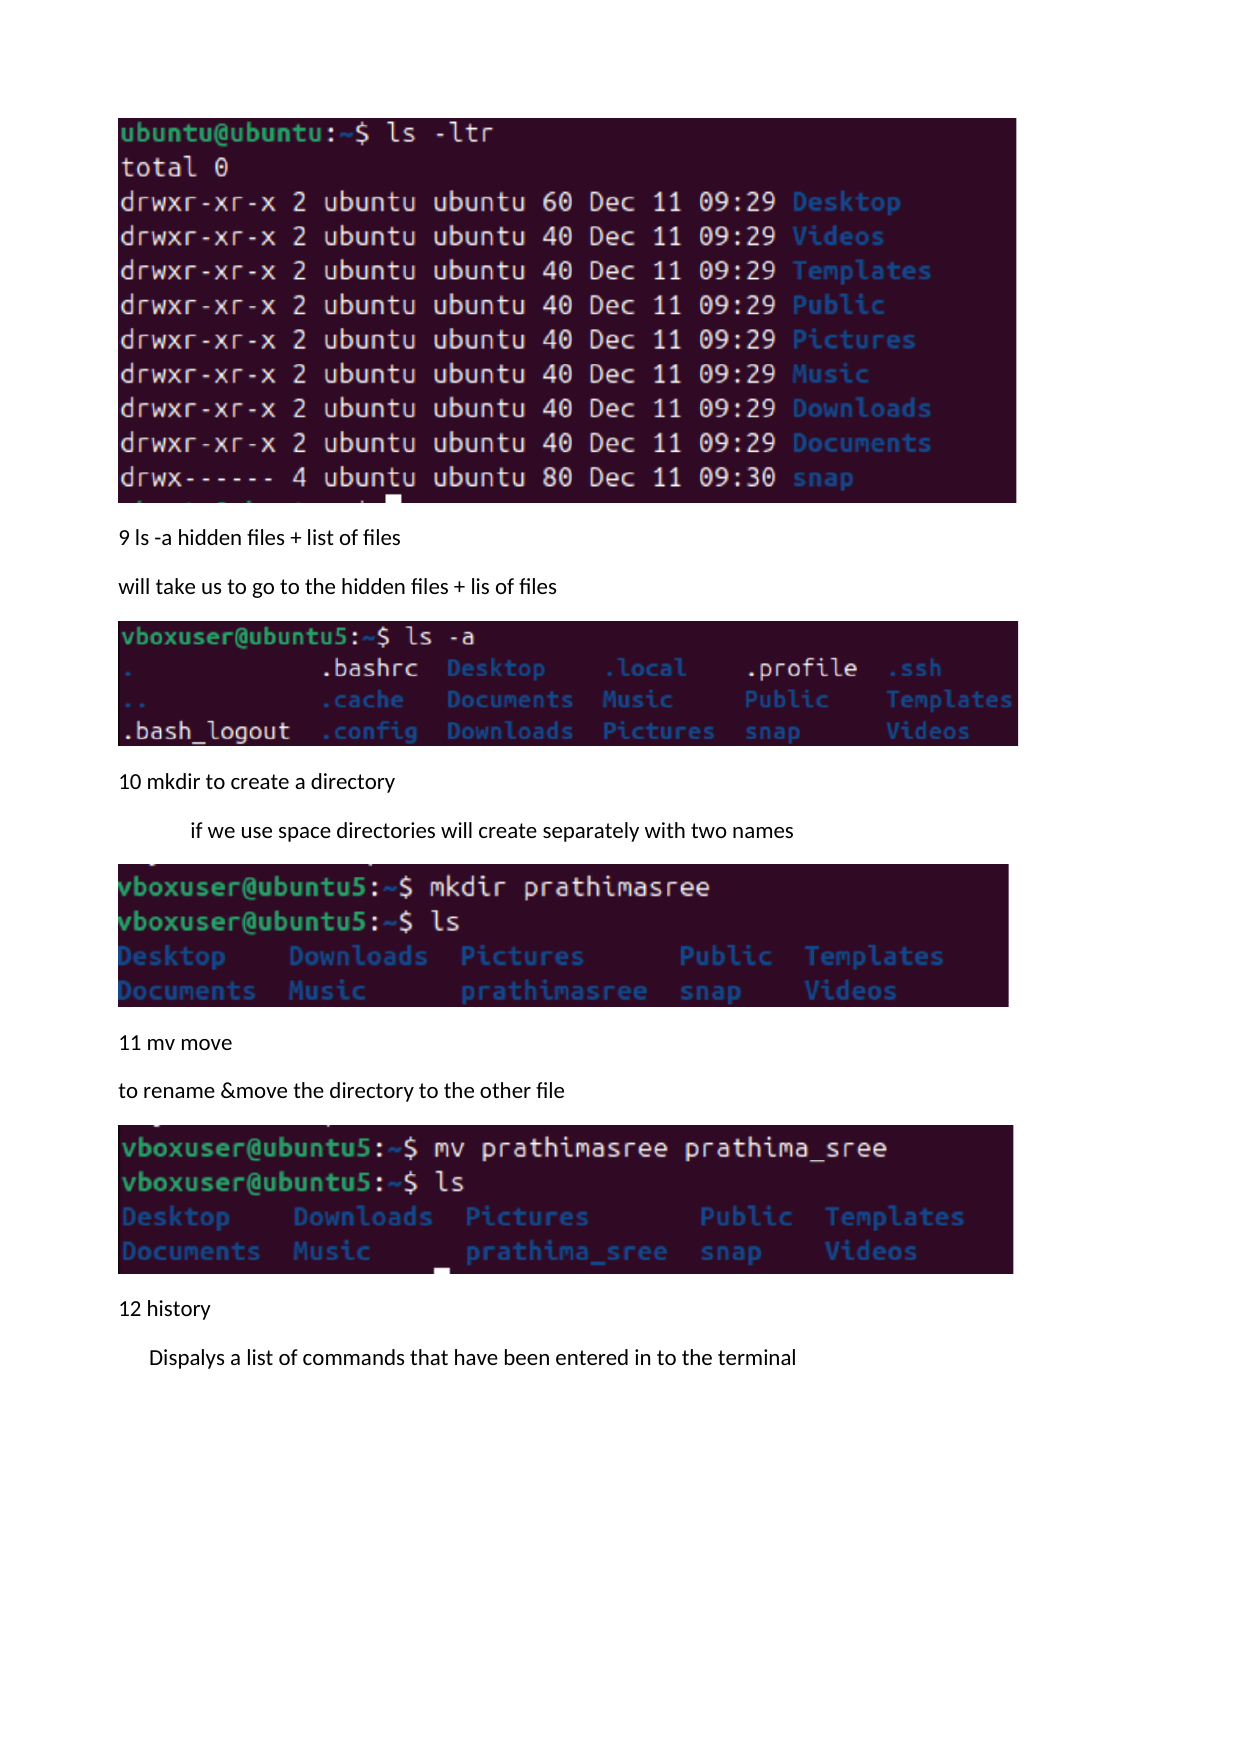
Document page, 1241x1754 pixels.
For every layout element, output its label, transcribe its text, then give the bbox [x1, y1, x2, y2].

text 10 mkdir to create a directory [118, 767, 1122, 795]
text to rename &move the directory to the other file [118, 1076, 1122, 1104]
text 11 mv move [118, 1028, 1122, 1056]
text will take us to go to the hidden files + lis of files [118, 572, 1122, 600]
text 9 ls -a hidden files + list of files [118, 523, 1122, 551]
text if we use space directories will create separately with two names [118, 816, 1122, 844]
text Dispalys a list of commands that have been entered in to the terminal [118, 1343, 1122, 1371]
text 12 history [118, 1294, 1122, 1323]
